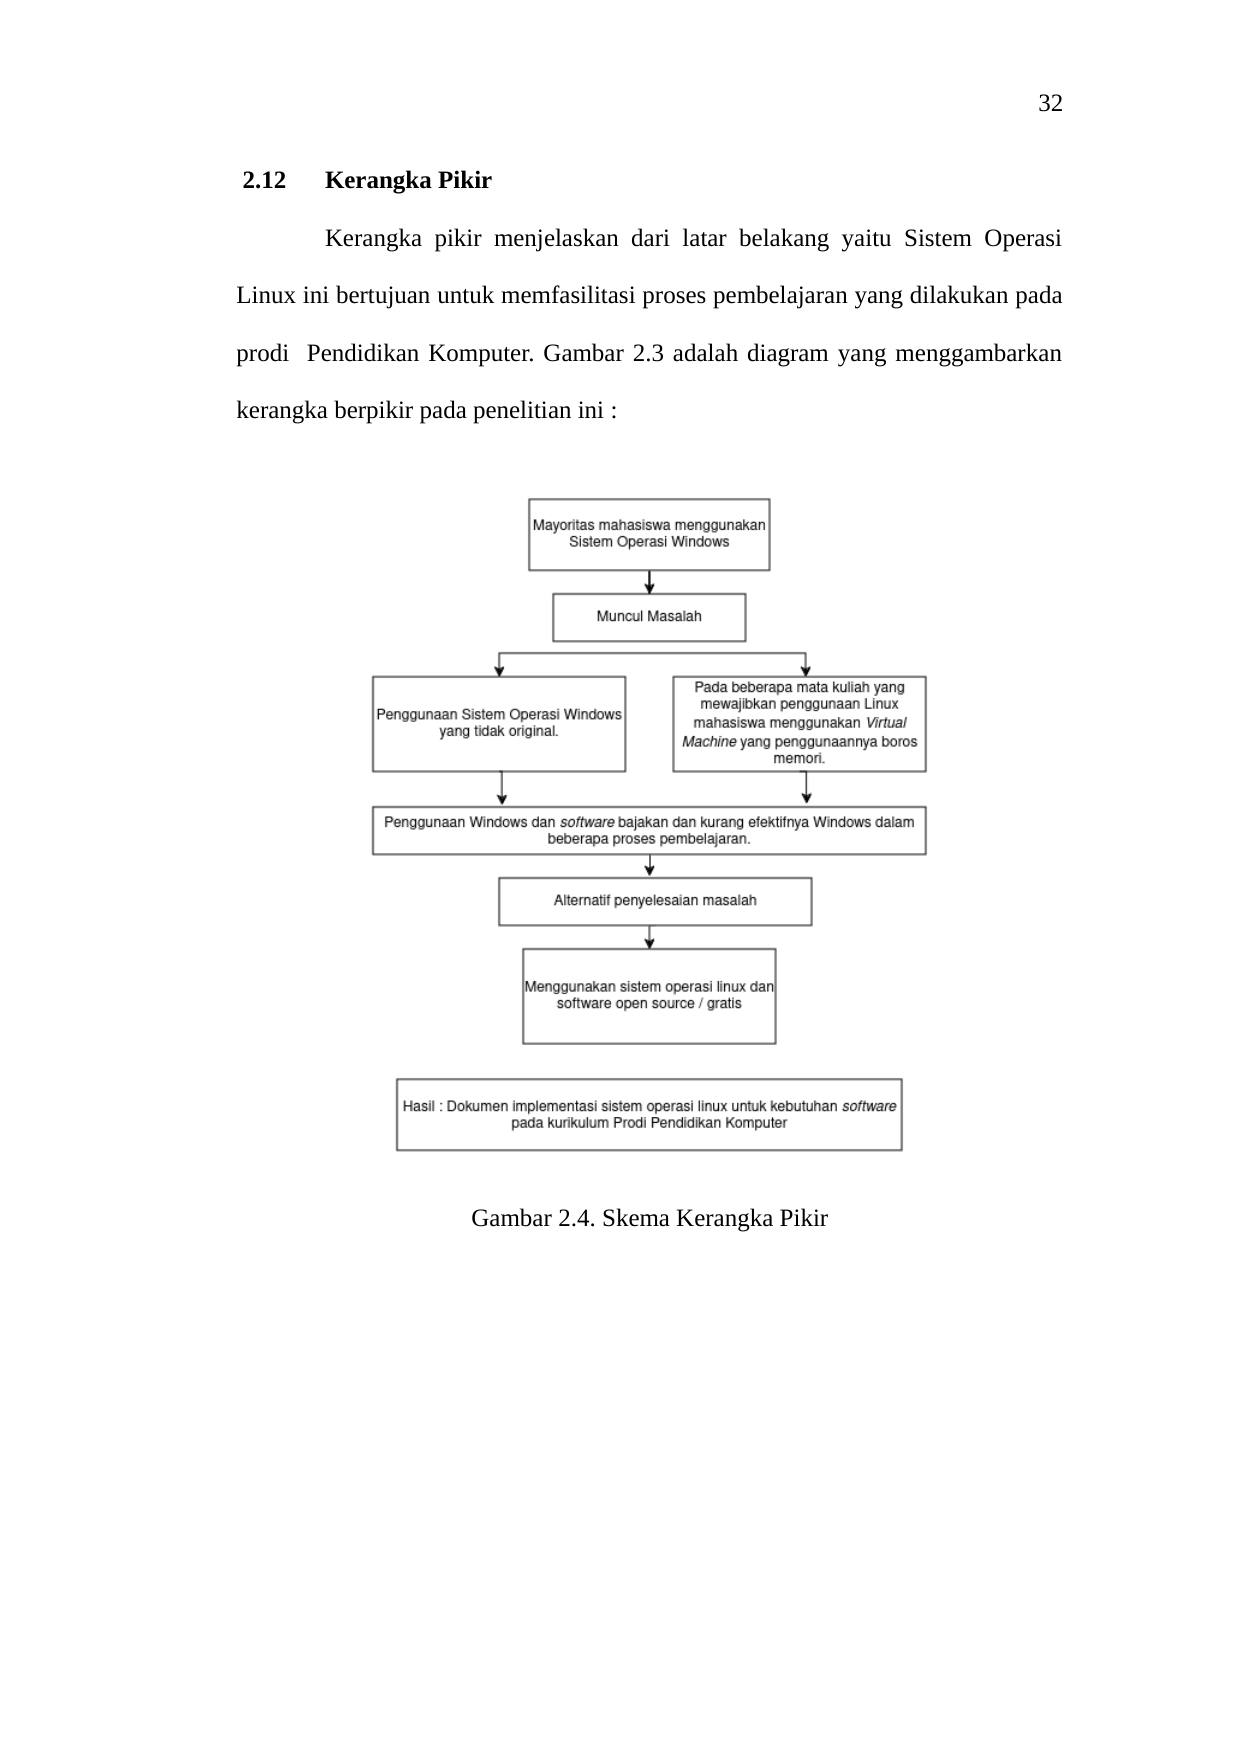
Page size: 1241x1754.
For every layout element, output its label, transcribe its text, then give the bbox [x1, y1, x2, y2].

subtitle Kerangka Pikir [236, 165, 1063, 194]
text Gambar 2.4. Skema Kerangka Pikir [289, 1174, 1010, 1231]
picture [289, 452, 1010, 1174]
text Kerangka pikir menjelaskan dari latar belakang yaitu Sistem Operasi Linux ini bertujuan untuk memfasilitasi proses pembelajaran yang dilakukan pada prodi Pendidikan Komputer. Gambar 2.3 adalah diagram yang menggambarkan kerangka berpikir pada penelitian ini : [236, 223, 1063, 424]
